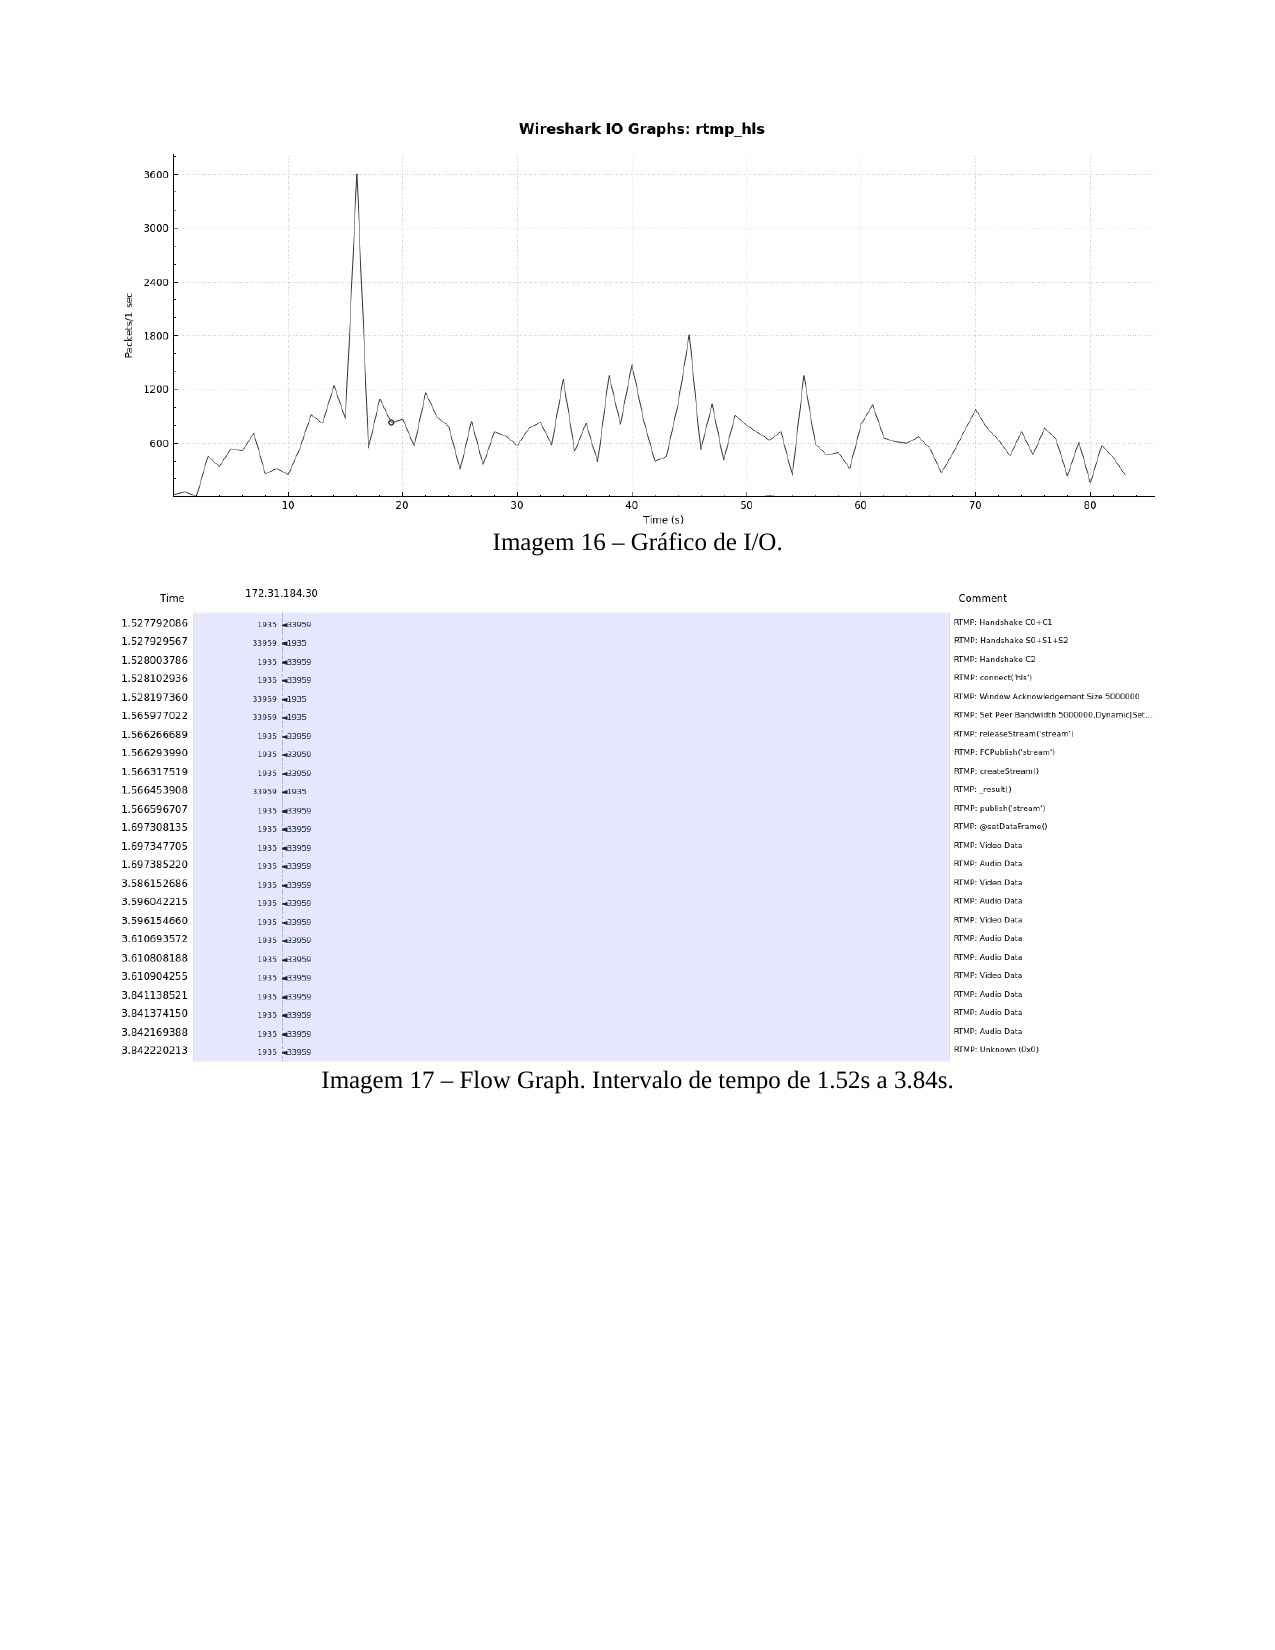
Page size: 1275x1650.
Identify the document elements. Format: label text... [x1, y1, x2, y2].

text Imagem 17 – Flow Graph. Intervalo de tempo de 1.52s a 3.84s. [118, 1066, 1157, 1094]
picture [118, 584, 1157, 1066]
picture [118, 118, 1157, 528]
text Imagem 16 – Gráfico de I/O. [118, 528, 1157, 556]
